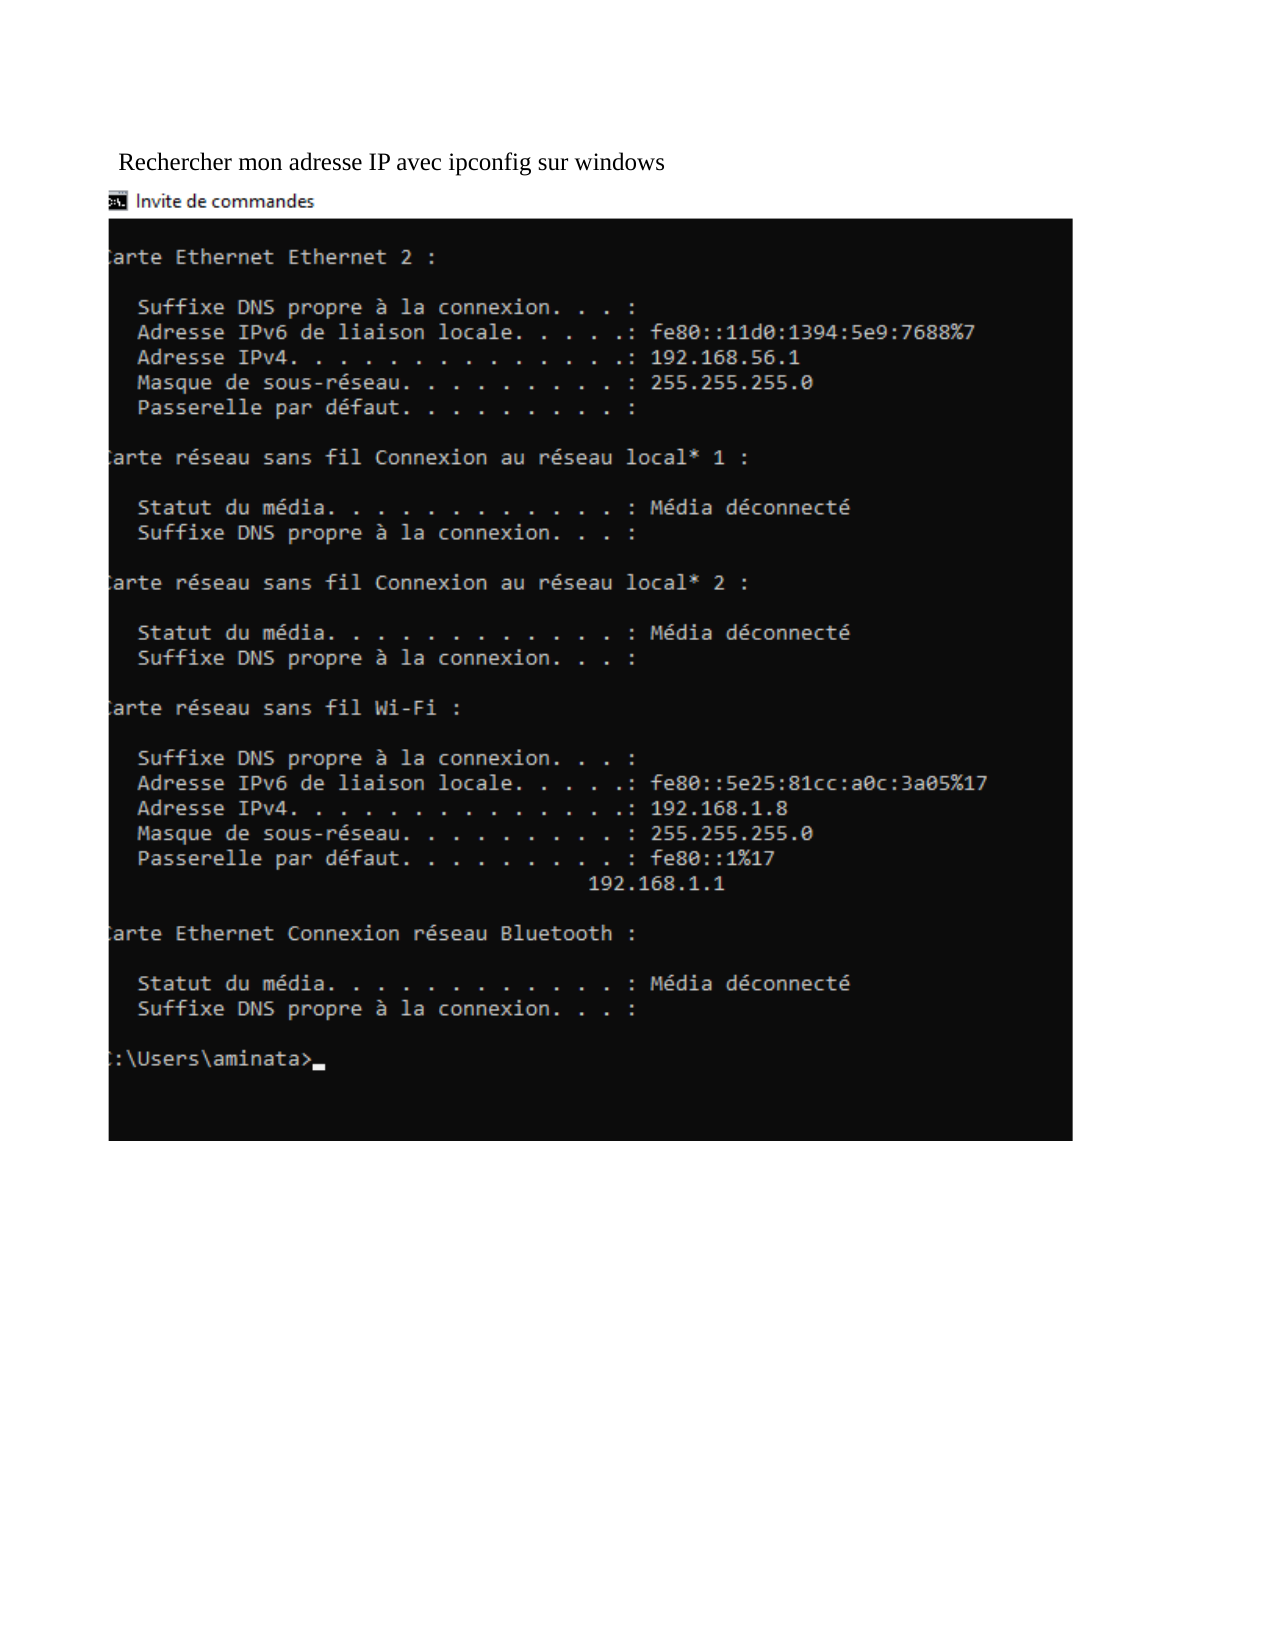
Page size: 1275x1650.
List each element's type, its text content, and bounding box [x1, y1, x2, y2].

picture [108, 187, 1073, 1141]
text Rechercher mon adresse IP avec ipconfig sur windows [118, 147, 1157, 176]
